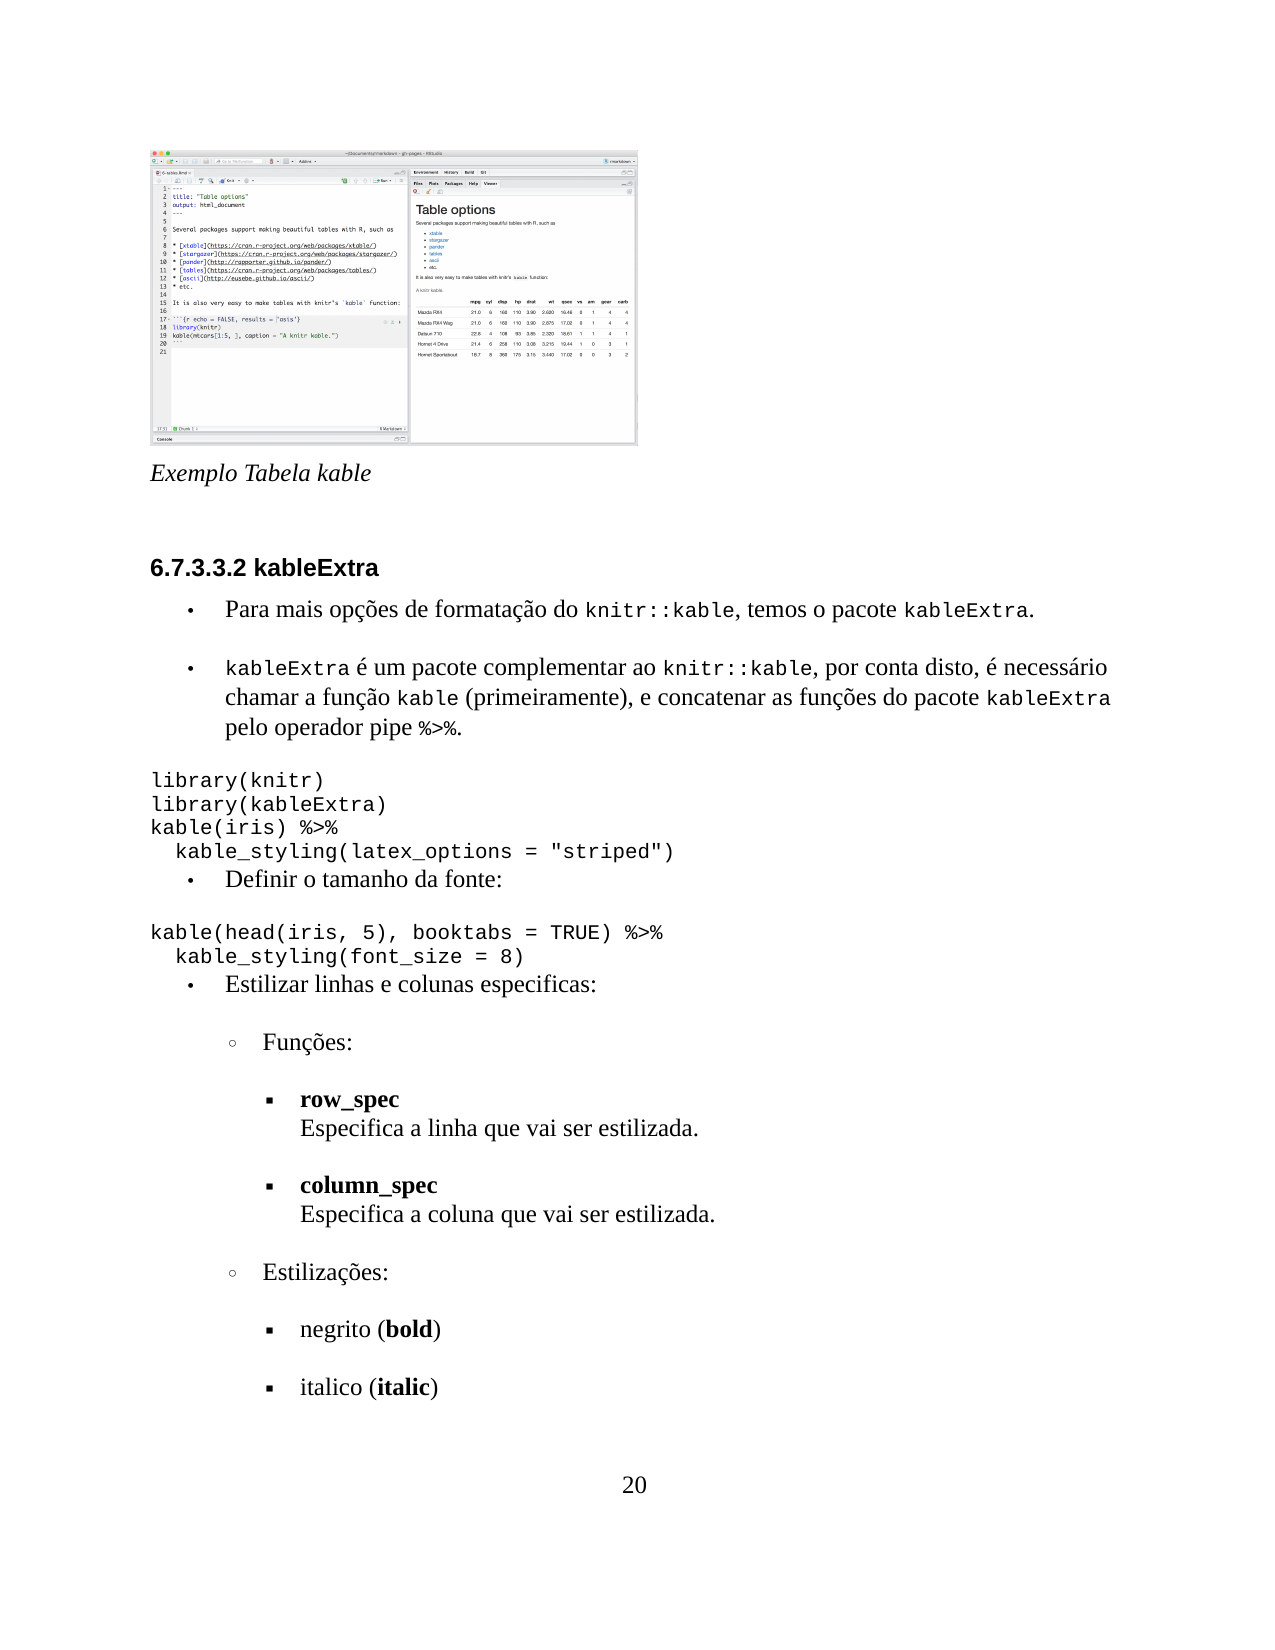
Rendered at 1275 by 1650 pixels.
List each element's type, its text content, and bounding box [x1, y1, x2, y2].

text Exemplo Tabela kable [150, 458, 1125, 487]
text kable(head(iris, 5), booktabs = TRUE) %>% [150, 922, 1125, 946]
text kable_styling(font_size = 8) [150, 946, 1125, 969]
subtitle 6.7.3.3.2 kableExtra [150, 553, 1125, 582]
text kable(iris) %>% [150, 817, 1125, 841]
list row_spec Especifica a linha que vai ser estilizada. [262, 1084, 1125, 1171]
list kableExtra é um pacote complementar ao knitr::kable, por conta disto, é necessário chamar a função kable (primeiramente), e concatenar as funções do pacote kableExtra pelo operador pipe %>%. [187, 652, 1125, 770]
list Definir o tamanho da fonte: [187, 864, 1125, 922]
text library(kableExtra) [150, 793, 1125, 817]
list Estilizar linhas e colunas especificas: [187, 969, 1125, 1027]
picture [150, 150, 638, 446]
list Para mais opções de formatação do knitr::kable, temos o pacote kableExtra. [187, 594, 1125, 652]
list Funções: [225, 1027, 1125, 1084]
list negrito (bold) [262, 1314, 1125, 1372]
list column_spec Especifica a coluna que vai ser estilizada. [262, 1171, 1125, 1257]
text library(knitr) [150, 770, 1125, 793]
text kable_styling(latex_options = "striped") [150, 841, 1125, 864]
list italico (italic) [262, 1372, 1125, 1429]
list Estilizações: [225, 1257, 1125, 1314]
